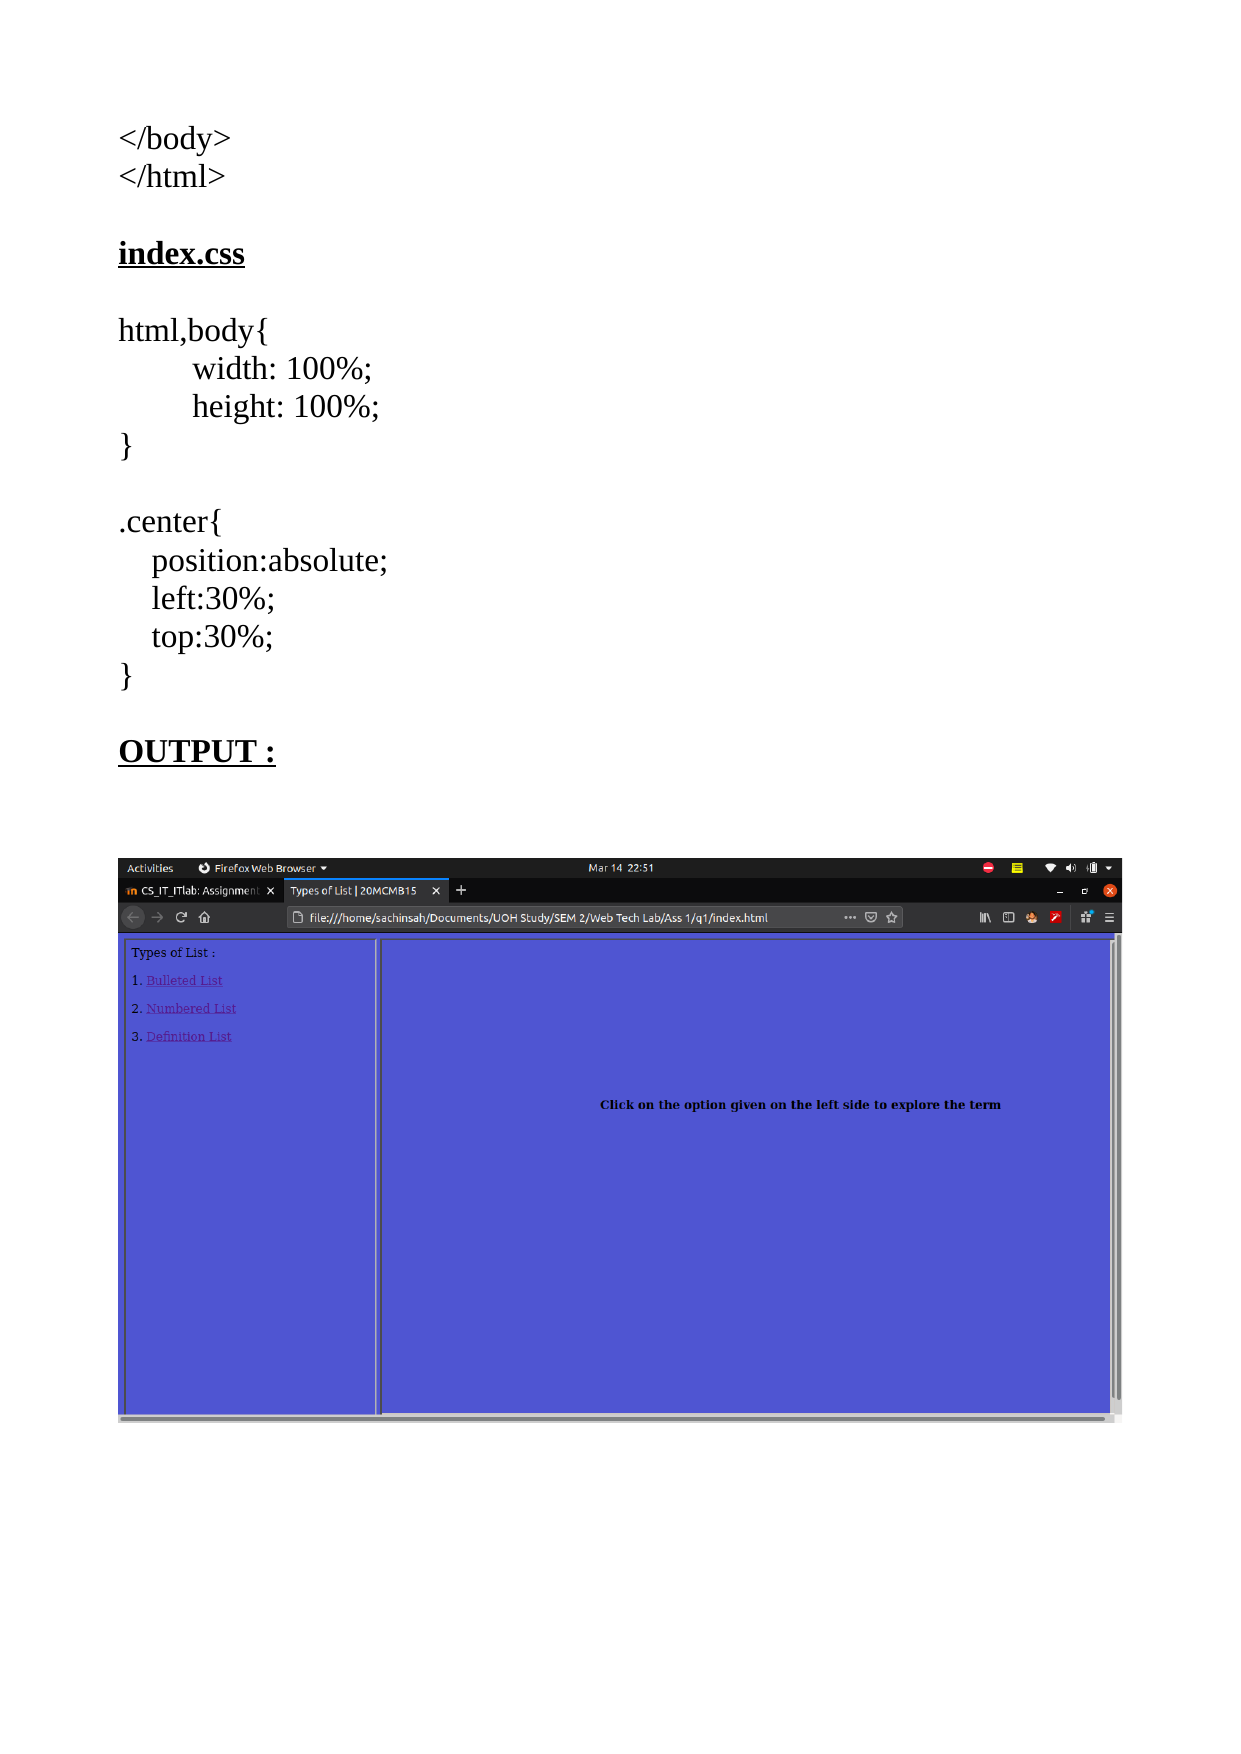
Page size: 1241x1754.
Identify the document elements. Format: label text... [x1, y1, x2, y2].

text index.css [118, 233, 1122, 271]
text top:30%; [118, 616, 1122, 655]
text } [118, 655, 1122, 693]
text </body> [118, 118, 1122, 156]
text position:absolute; [118, 540, 1122, 578]
text .center{ [118, 501, 1122, 540]
text html,body{ [118, 310, 1122, 348]
text width: 100%; [118, 348, 1122, 386]
text </html> [118, 156, 1122, 195]
text left:30%; [118, 578, 1122, 616]
picture [118, 858, 1123, 1423]
text OUTPUT : [118, 731, 1122, 770]
text } [118, 425, 1122, 463]
text height: 100%; [118, 386, 1122, 425]
